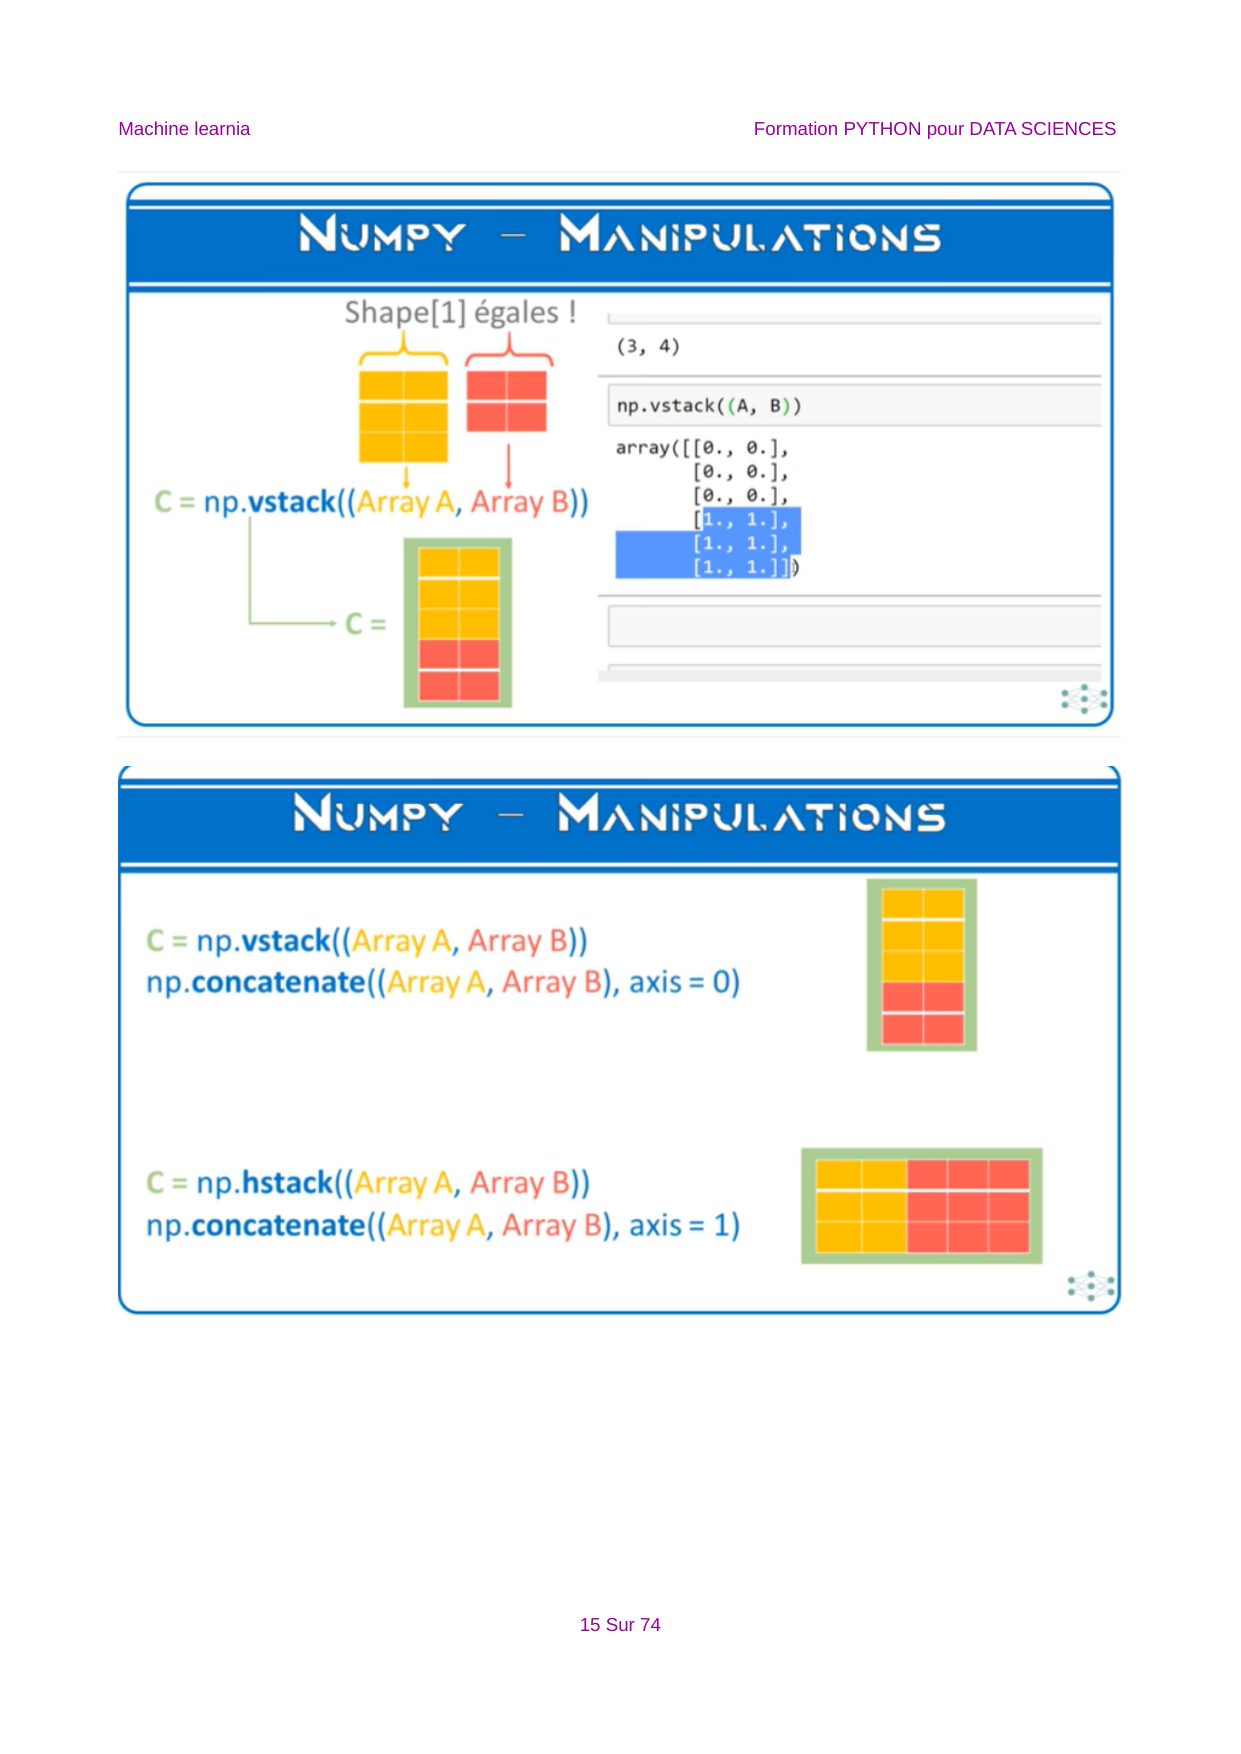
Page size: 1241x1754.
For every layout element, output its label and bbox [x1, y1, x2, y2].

picture [118, 766, 1122, 1317]
picture [118, 169, 1122, 739]
